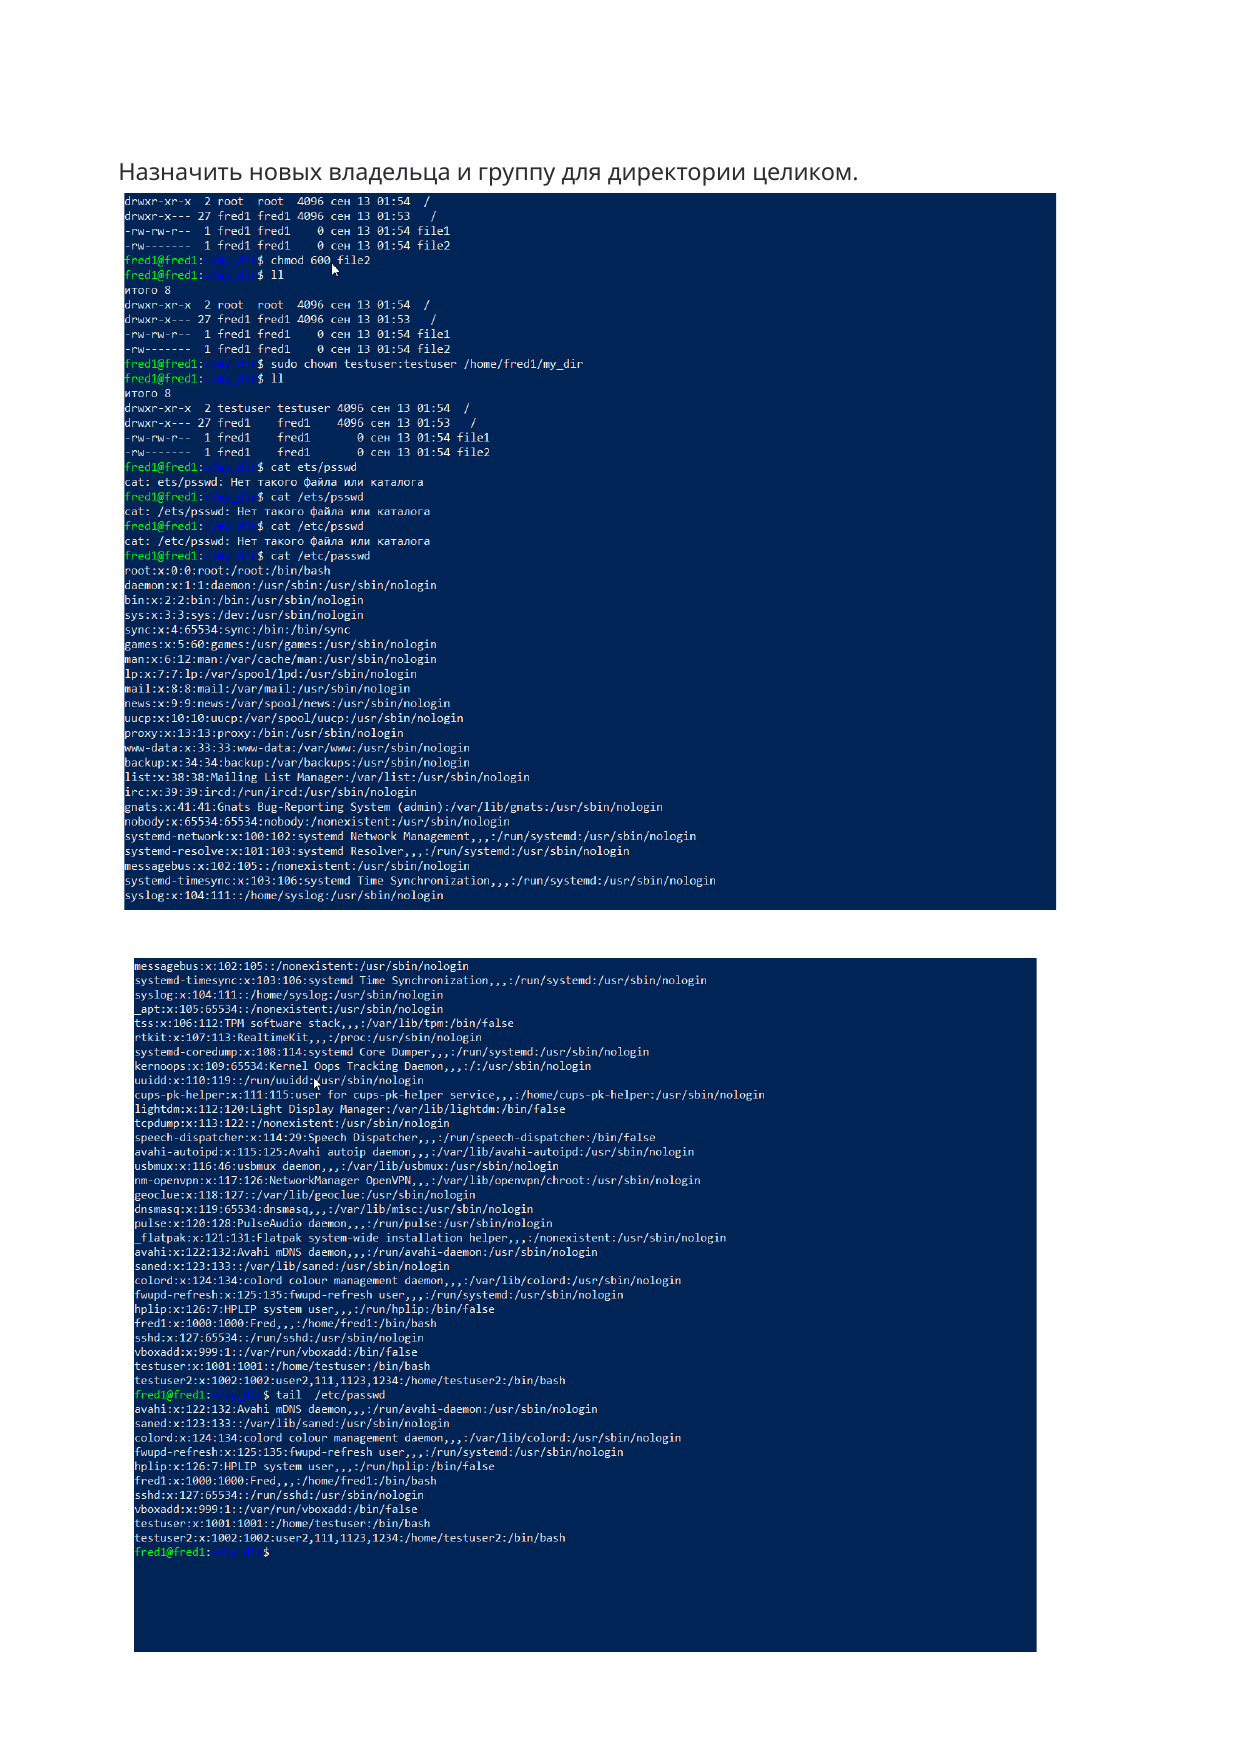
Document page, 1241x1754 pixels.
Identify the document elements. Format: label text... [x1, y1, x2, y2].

text Назначить новых владельца и группу для директории целиком. [118, 118, 1122, 187]
picture [124, 193, 1057, 910]
picture [134, 958, 1037, 1652]
